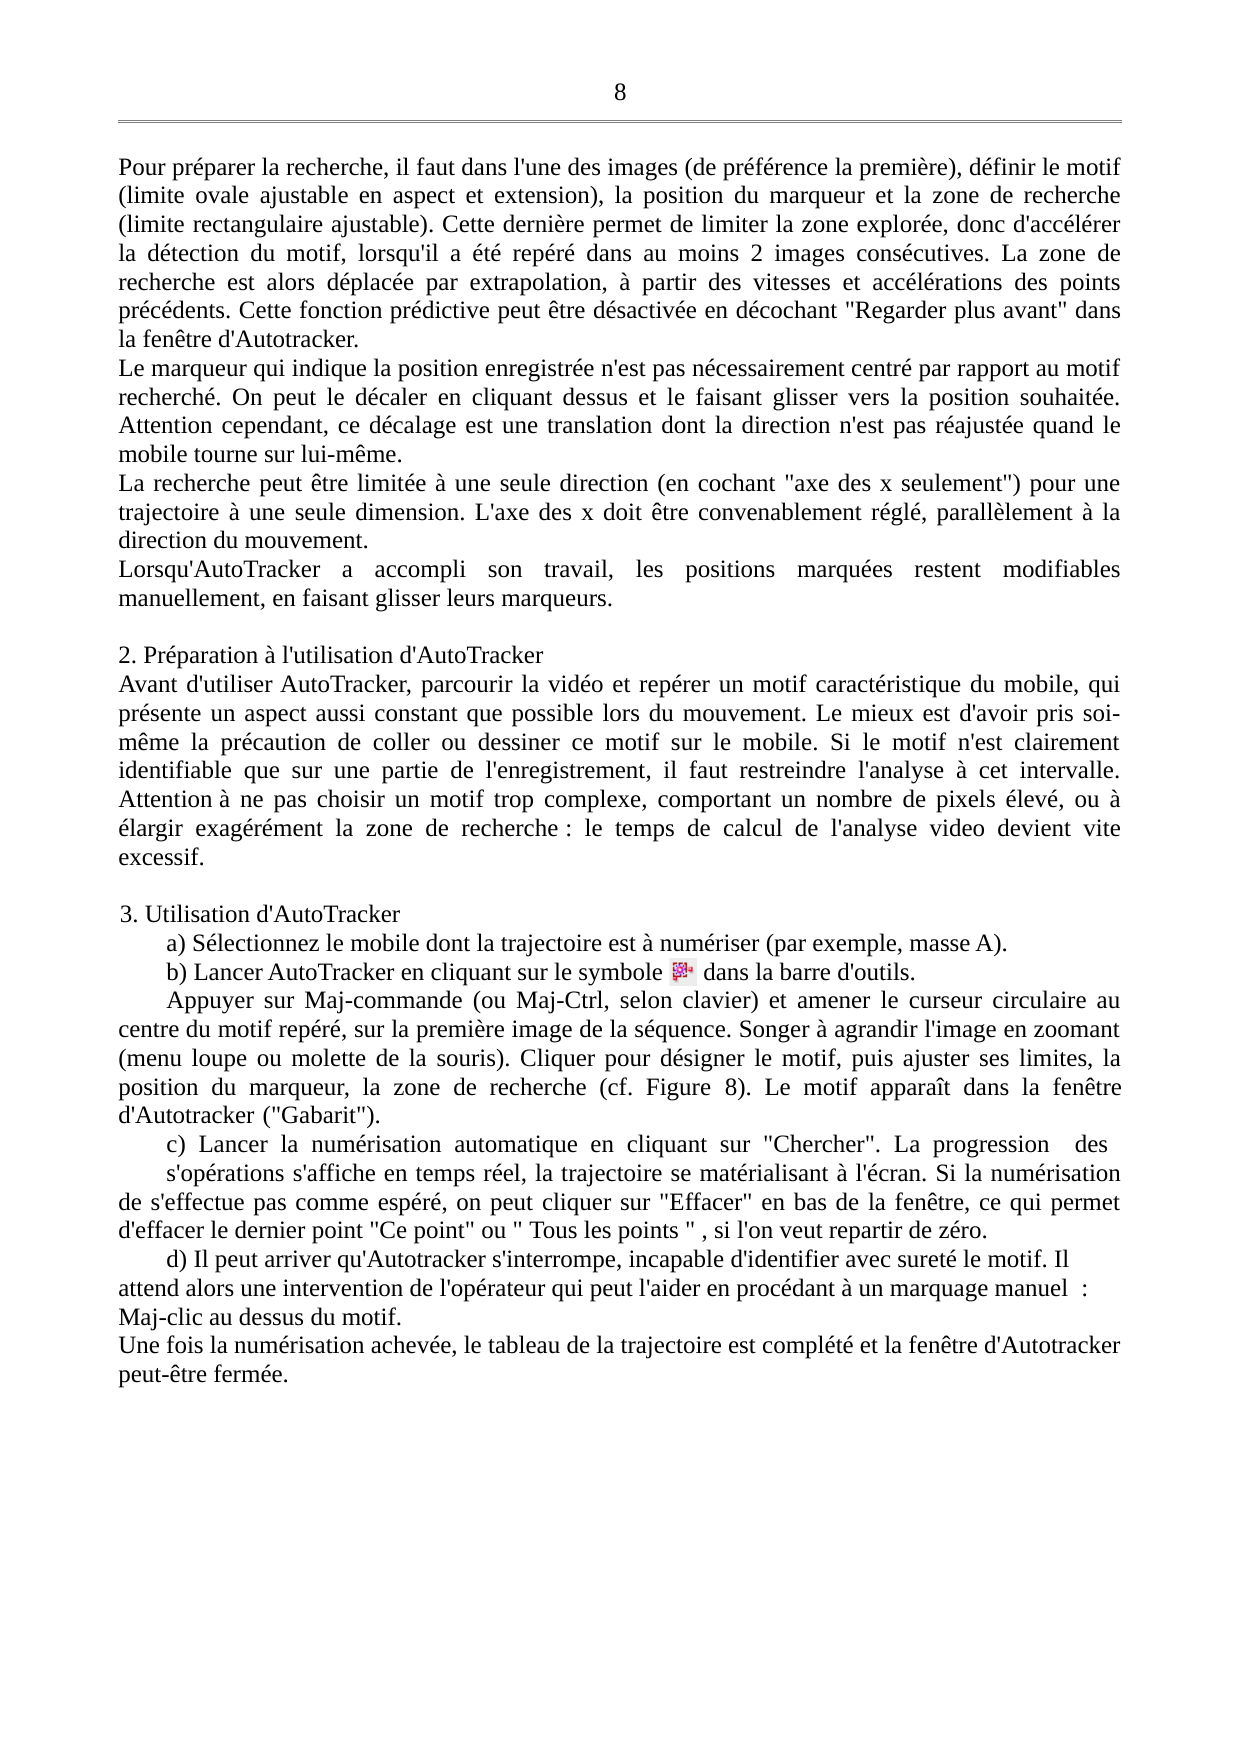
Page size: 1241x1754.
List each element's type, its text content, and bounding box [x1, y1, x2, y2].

text La recherche peut être limitée à une seule direction (en cochant "axe des x seulement") pour une trajectoire à une seule dimension. L'axe des x doit être convenablement réglé, parallèlement à la direction du mouvement. [118, 468, 1122, 554]
text c) Lancer la numérisation automatique en cliquant sur "Chercher". La progression des s'opérations s'affiche en temps réel, la trajectoire se matérialisant à l'écran. Si la numérisation de s'effectue pas comme espéré, on peut cliquer sur "Effacer" en bas de la fenêtre, ce qui permet d'effacer le dernier point "Ce point" ou " Tous les points " , si l'on veut repartir de zéro. [118, 1129, 1122, 1244]
list 3. Utilisation d'AutoTracker [119, 899, 1122, 928]
text Le marqueur qui indique la position enregistrée n'est pas nécessairement centré par rapport au motif recherché. On peut le décaler en cliquant dessus et le faisant glisser vers la position souhaitée. Attention cependant, ce décalage est une translation dont la direction n'est pas réajustée quand le mobile tourne sur lui-même. [118, 353, 1122, 468]
text Une fois la numérisation achevée, le tableau de la trajectoire est complété et la fenêtre d'Autotracker peut-être fermée. [118, 1331, 1122, 1388]
text Appuyer sur Maj-commande (ou Maj-Ctrl, selon clavier) et amener le curseur circulaire au centre du motif repéré, sur la première image de la séquence. Songer à agrandir l'image en zoomant (menu loupe ou molette de la souris). Cliquer pour désigner le motif, puis ajuster ses limites, la position du marqueur, la zone de recherche (cf. Figure 8). Le motif apparaît dans la fenêtre d'Autotracker ("Gabarit"). [118, 986, 1122, 1129]
picture [669, 958, 697, 986]
text Lorsqu'AutoTracker a accompli son travail, les positions marquées restent modifiables manuellement, en faisant glisser leurs marqueurs. [118, 554, 1122, 612]
text 2. Préparation à l'utilisation d'AutoTracker [118, 640, 1122, 669]
text a) Sélectionnez le mobile dont la trajectoire est à numériser (par exemple, masse A). [118, 928, 1122, 957]
text d) Il peut arriver qu'Autotracker s'interrompe, incapable d'identifier avec sureté le motif. Il attend alors une intervention de l'opérateur qui peut l'aider en procédant à un marquage manuel : Maj-clic au dessus du motif. [118, 1244, 1122, 1331]
text Pour préparer la recherche, il faut dans l'une des images (de préférence la première), définir le motif (limite ovale ajustable en aspect et extension), la position du marqueur et la zone de recherche (limite rectangulaire ajustable). Cette dernière permet de limiter la zone explorée, donc d'accélérer la détection du motif, lorsqu'il a été repéré dans au moins 2 images consécutives. La zone de recherche est alors déplacée par extrapolation, à partir des vitesses et accélérations des points précédents. Cette fonction prédictive peut être désactivée en décochant "Regarder plus avant" dans la fenêtre d'Autotracker. [118, 152, 1122, 353]
text Avant d'utiliser AutoTracker, parcourir la vidéo et repérer un motif caractéristique du mobile, qui présente un aspect aussi constant que possible lors du mouvement. Le mieux est d'avoir pris soi-même la précaution de coller ou dessiner ce motif sur le mobile. Si le motif n'est clairement identifiable que sur une partie de l'enregistrement, il faut restreindre l'analyse à cet intervalle. Attention à ne pas choisir un motif trop complexe, comportant un nombre de pixels élevé, ou à élargir exagérément la zone de recherche : le temps de calcul de l'analyse video devient vite excessif. [118, 669, 1122, 870]
text b) Lancer AutoTracker en cliquant sur le symbole dans la barre d'outils. [118, 957, 1122, 986]
